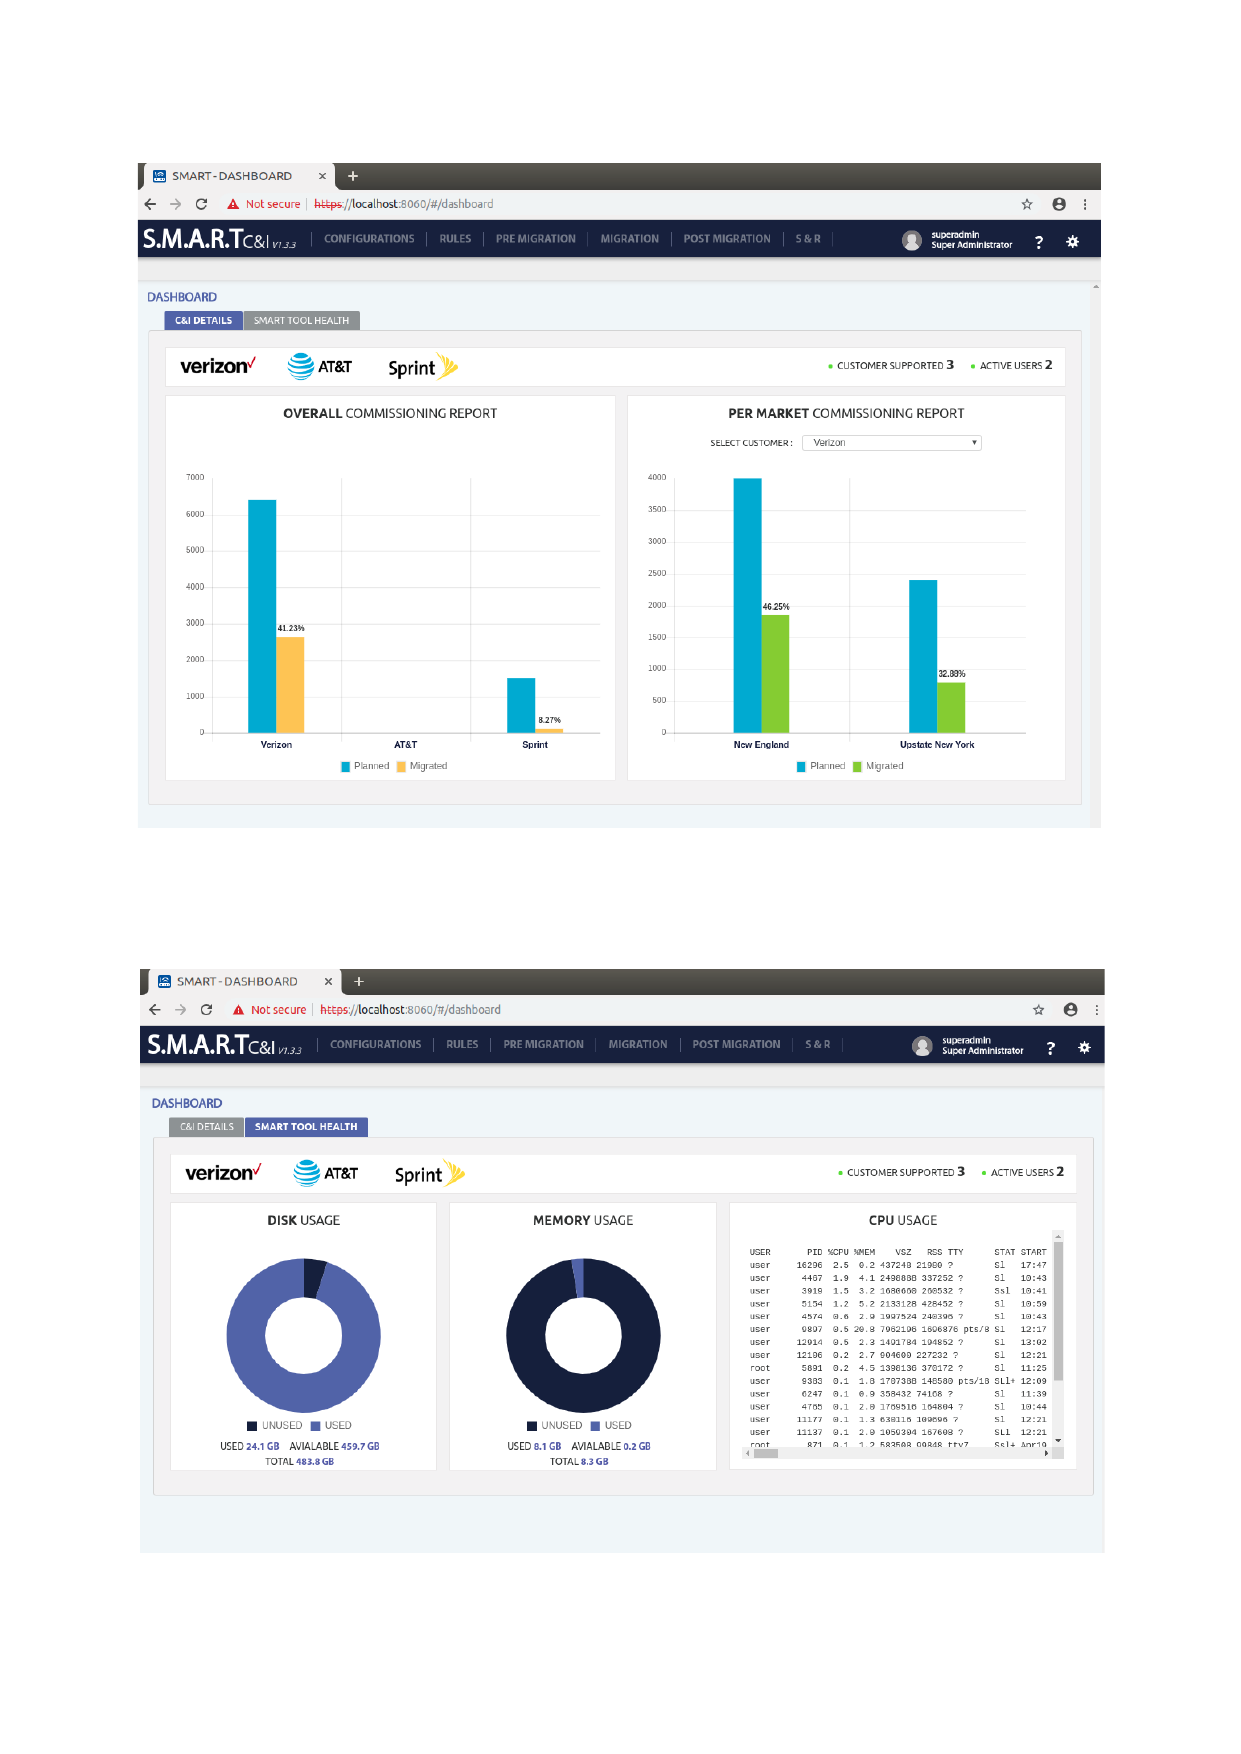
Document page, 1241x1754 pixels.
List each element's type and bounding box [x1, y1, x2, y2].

picture [137, 163, 1101, 828]
picture [140, 969, 1105, 1553]
